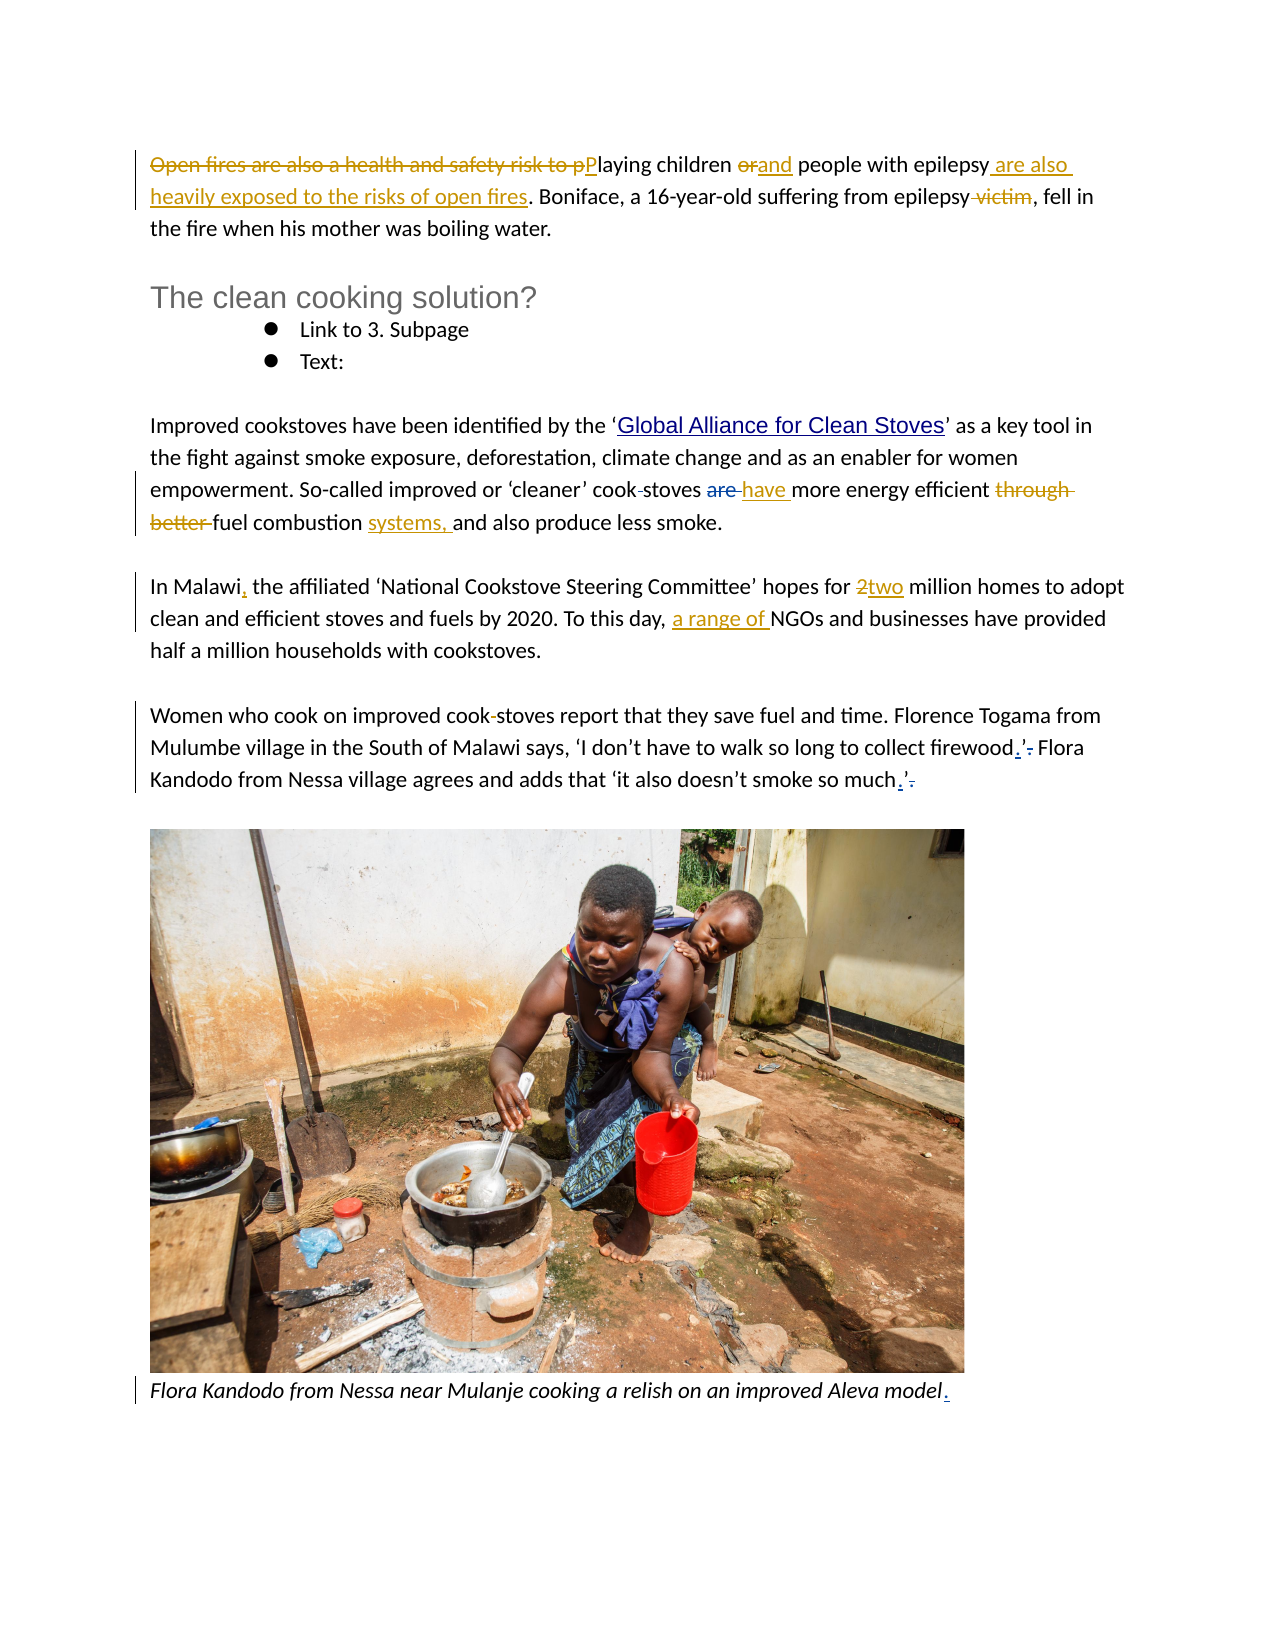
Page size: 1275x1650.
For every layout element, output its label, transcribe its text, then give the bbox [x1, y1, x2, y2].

text In Malawi, the affiliated ‘National Cookstove Steering Committee’ hopes for two million homes to adopt clean and efficient stoves and fuels by 2020. To this day, a range of NGOs and businesses have provided half a million households with cookstoves. [150, 572, 1125, 664]
text Women who cook on improved cookstoves report that they save fuel and time. Florence Togama from Mulumbe village in the South of Malawi says, ‘I don’t have to walk so long to collect firewood.’ Flora Kandodo from Nessa village agrees and adds that ‘it also doesn’t smoke so much.’ [150, 701, 1125, 793]
picture [150, 829, 965, 1373]
text Playing children and people with epilepsy are also heavily exposed to the risks of open fires. Boniface, a 16-year-old suffering from epilepsy, fell in the fire when his mother was boiling water. [150, 150, 1125, 242]
text Improved cookstoves have been identified by the ‘Global Alliance for Clean Stoves’ as a key tool in the fight against smoke exposure, deforestation, climate change and as an enabler for women empowerment. So-called improved or ‘cleaner’ cookstoves have more energy efficient fuel combustion systems, and also produce less smoke. [150, 411, 1125, 536]
list Link to 3. Subpage [225, 315, 1125, 343]
text Flora Kandodo from Nessa near Mulanje cooking a relish on an improved Aleva model. [150, 1376, 1125, 1404]
list Text: [225, 347, 1125, 375]
subtitle The clean cooking solution? [150, 279, 1125, 315]
